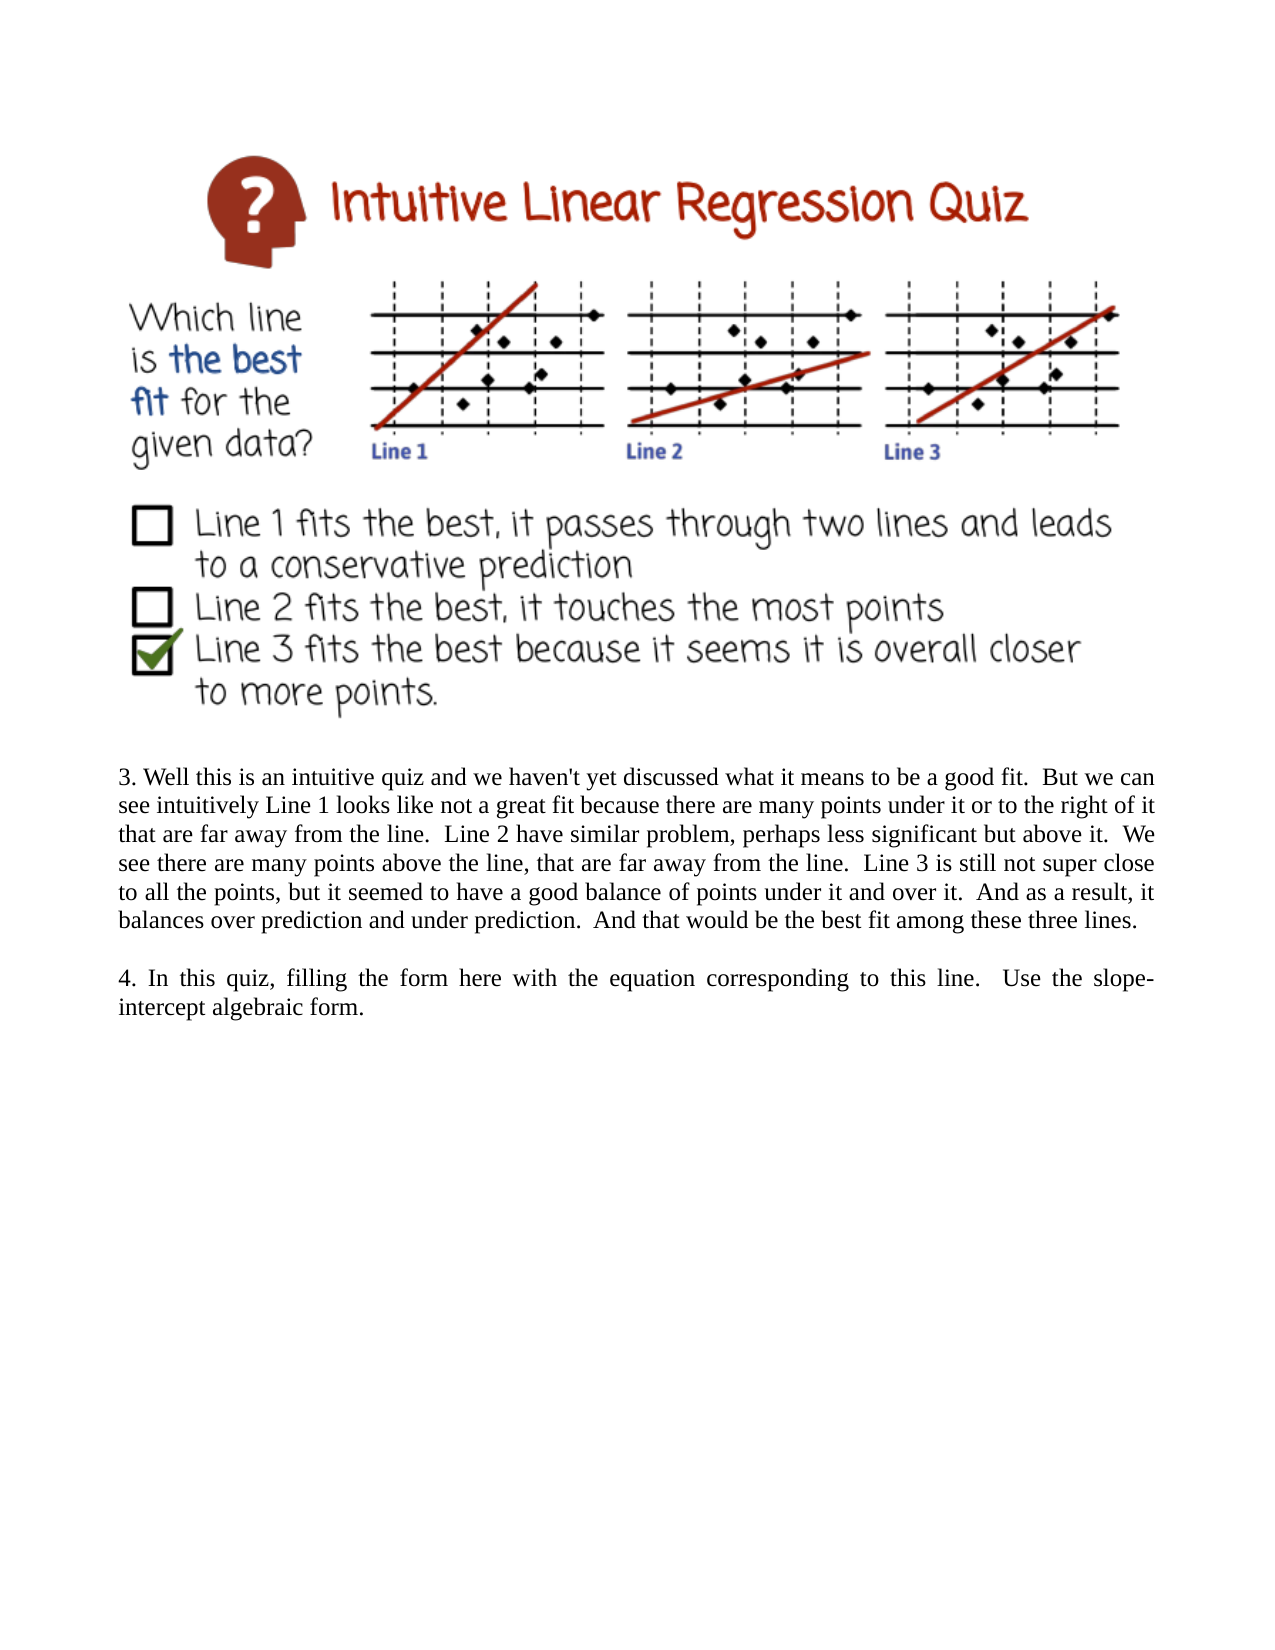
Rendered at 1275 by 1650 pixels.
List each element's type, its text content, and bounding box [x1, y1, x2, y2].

text 4. In this quiz, filling the form here with the equation corresponding to this line. Use the slope-intercept algebraic form. [118, 963, 1157, 1021]
text 3. Well this is an intuitive quiz and we haven't yet discussed what it means to be a good fit. But we can see intuitively Line 1 looks like not a great fit because there are many points under it or to the right of it that are far away from the line. Line 2 have similar problem, perhaps less significant but above it. We see there are many points above the line, that are far away from the line. Line 3 is still not super close to all the points, but it seemed to have a good balance of points under it and over it. And as a result, it balances over prediction and under prediction. And that would be the best fit among these three lines. [118, 762, 1157, 934]
picture [118, 146, 1157, 734]
